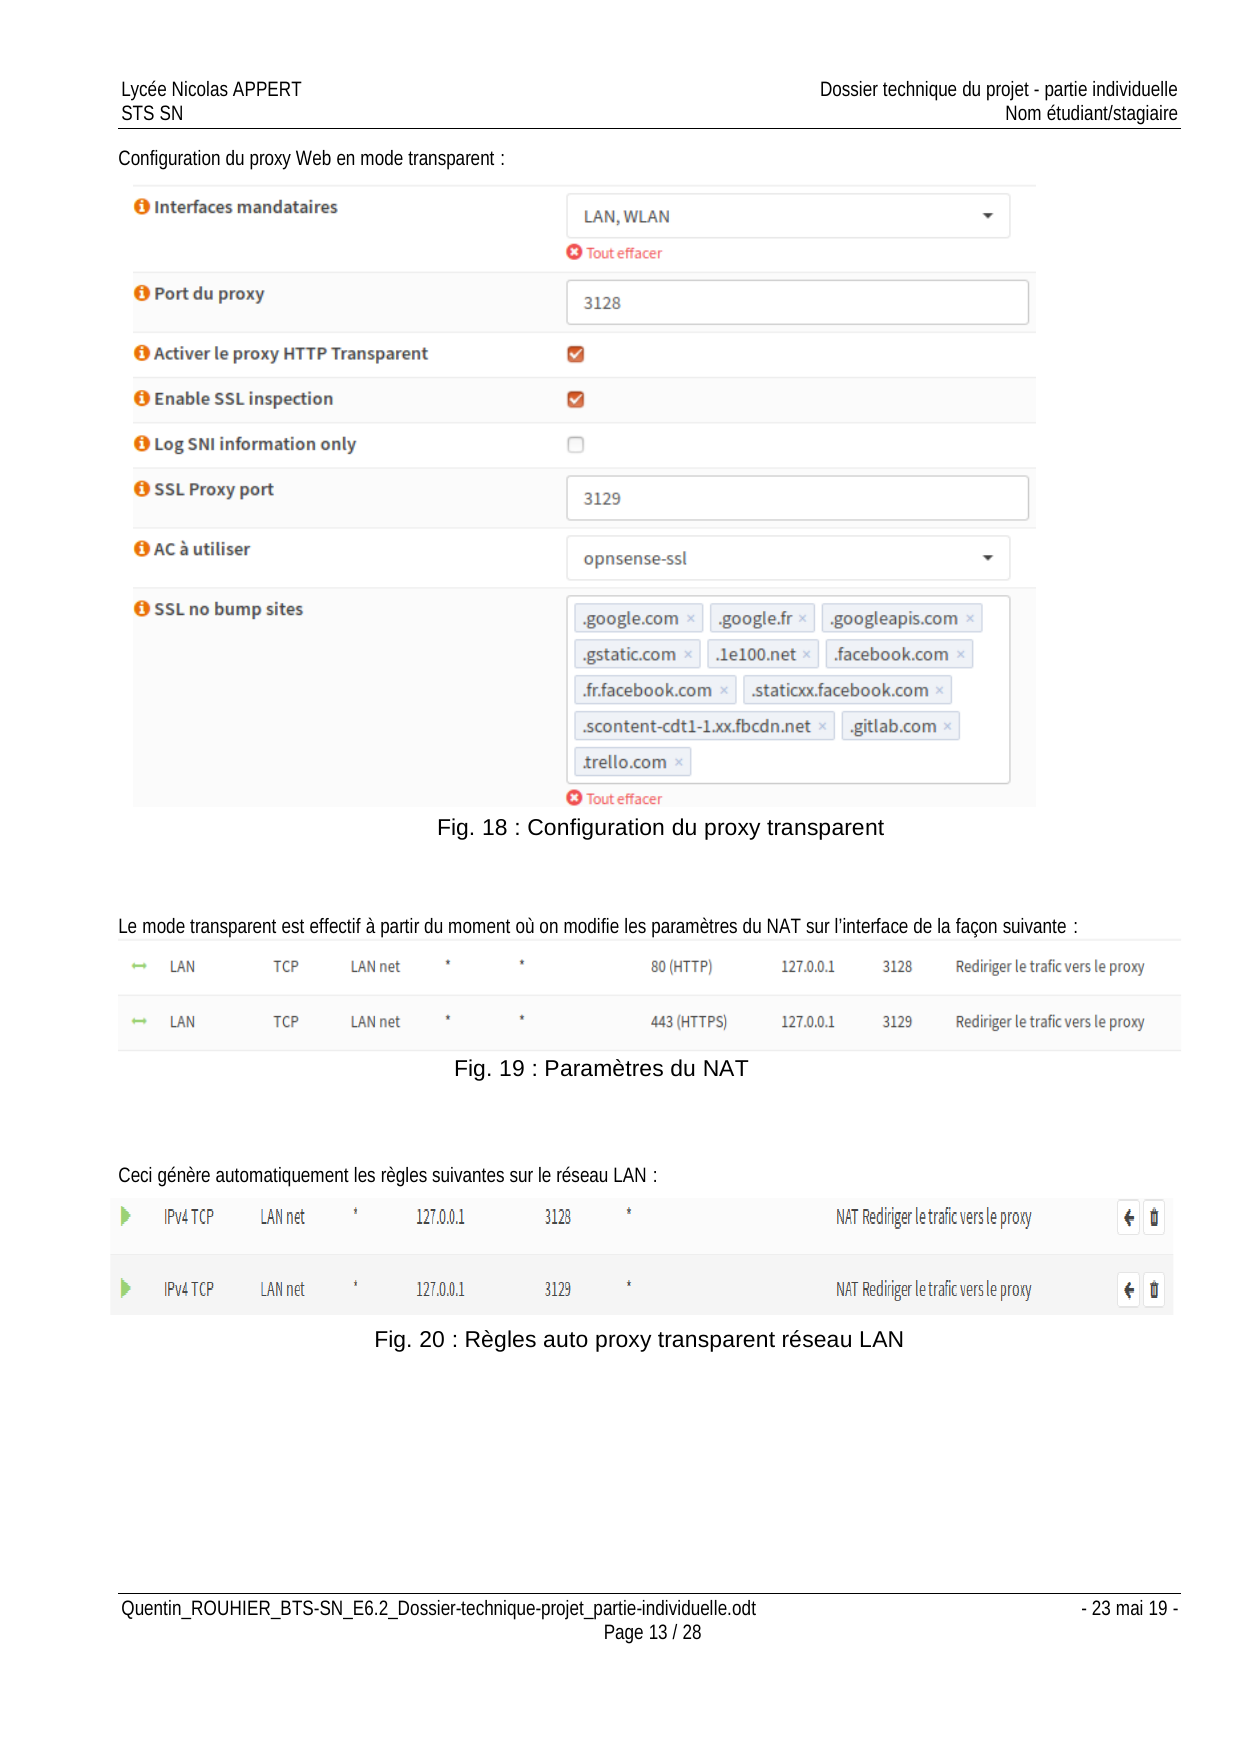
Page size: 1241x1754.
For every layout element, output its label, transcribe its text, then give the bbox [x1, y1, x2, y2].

picture [133, 184, 1036, 807]
text Ceci génère automatiquement les règles suivantes sur le réseau LAN : [118, 1162, 1181, 1186]
text Configuration du proxy Web en mode transparent : [118, 145, 1181, 169]
picture [110, 1198, 1174, 1315]
picture [118, 938, 1182, 1055]
text Le mode transparent est effectif à partir du moment où on modifie les paramètres du NAT sur l’interface de la façon suivante : [118, 914, 1181, 938]
